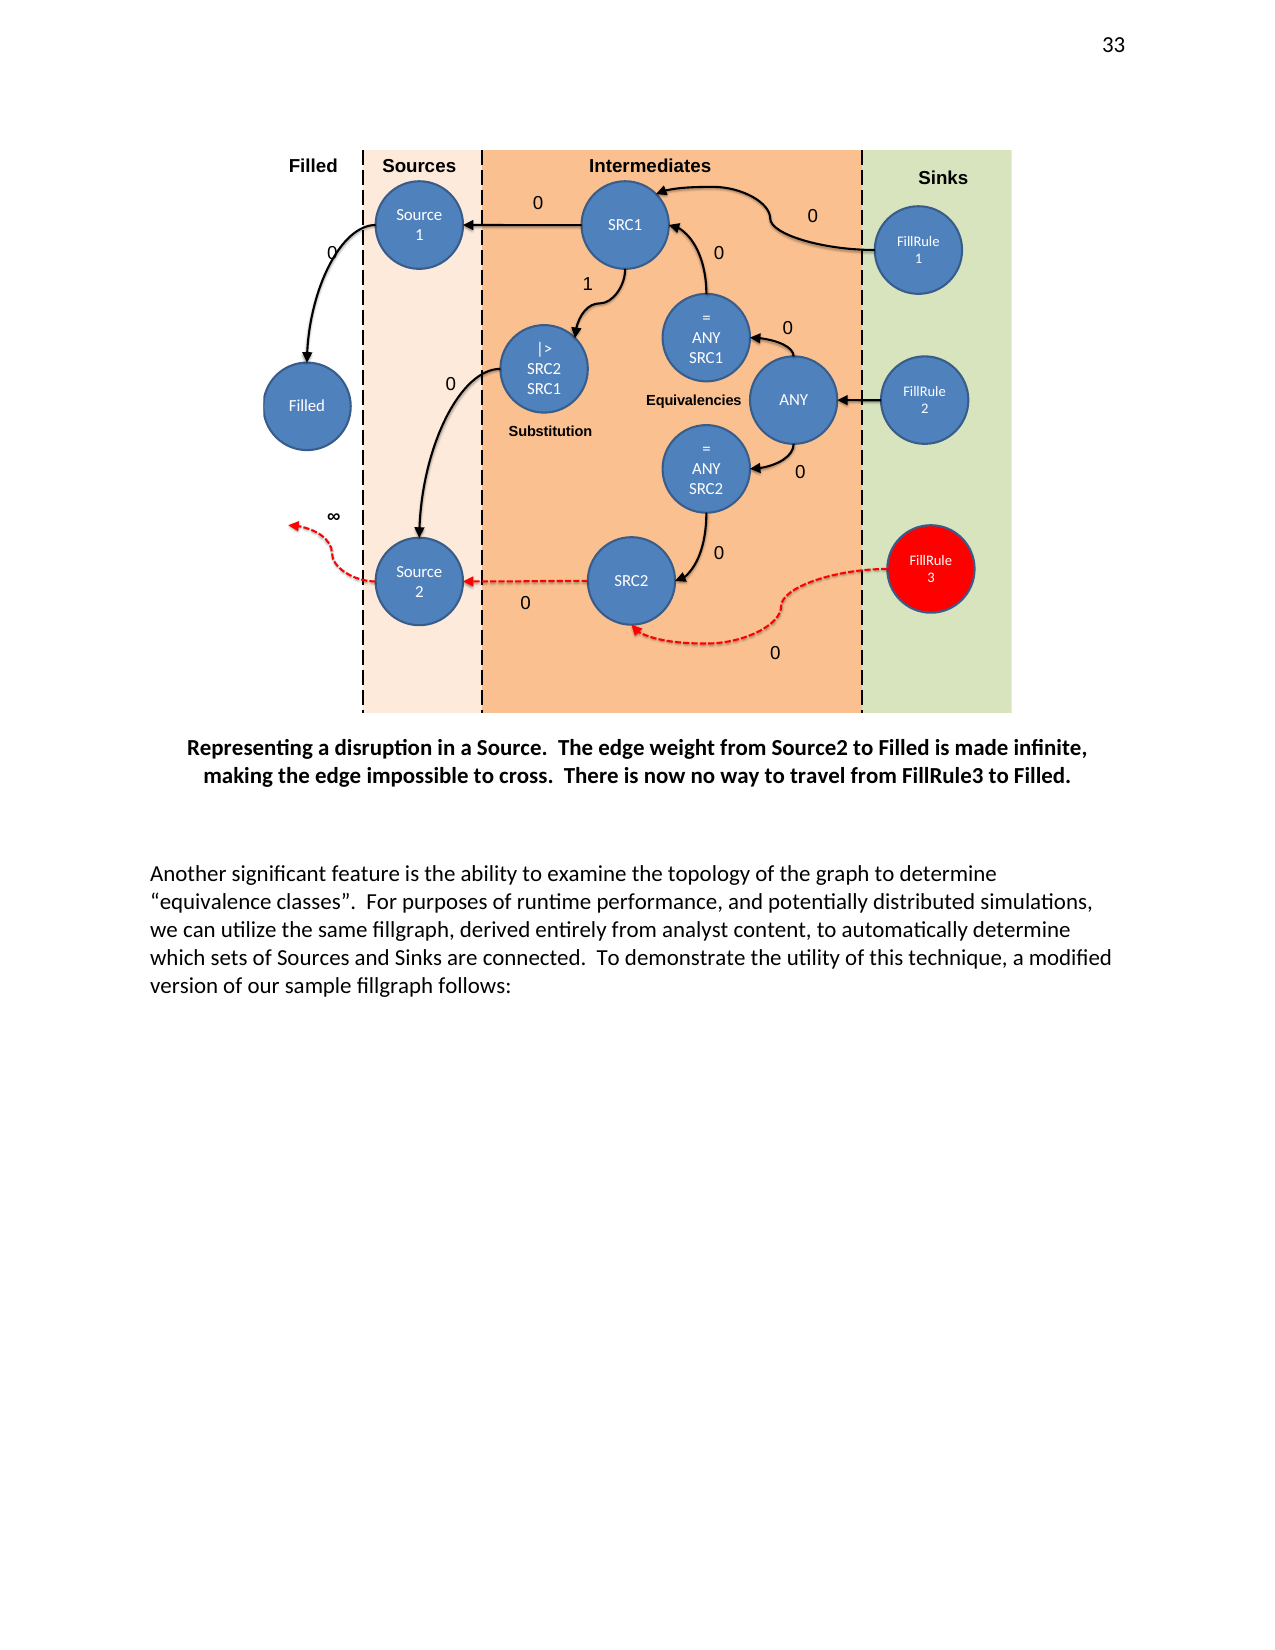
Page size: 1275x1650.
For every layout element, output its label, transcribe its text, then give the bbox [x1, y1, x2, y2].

text Representing a disruption in a Source. The edge weight from Source2 to Filled is made infinite, making the edge impossible to cross. There is now no way to travel from FillRule3 to Filled. [150, 733, 1125, 789]
text Another significant feature is the ability to examine the topology of the graph to determine “equivalence classes”. For purposes of runtime performance, and potentially distributed simulations, we can utilize the same fillgraph, derived entirely from analyst content, to automatically determine which sets of Sources and Sinks are connected. To demonstrate the utility of this technique, a modified version of our sample fillgraph follows: [150, 859, 1125, 999]
